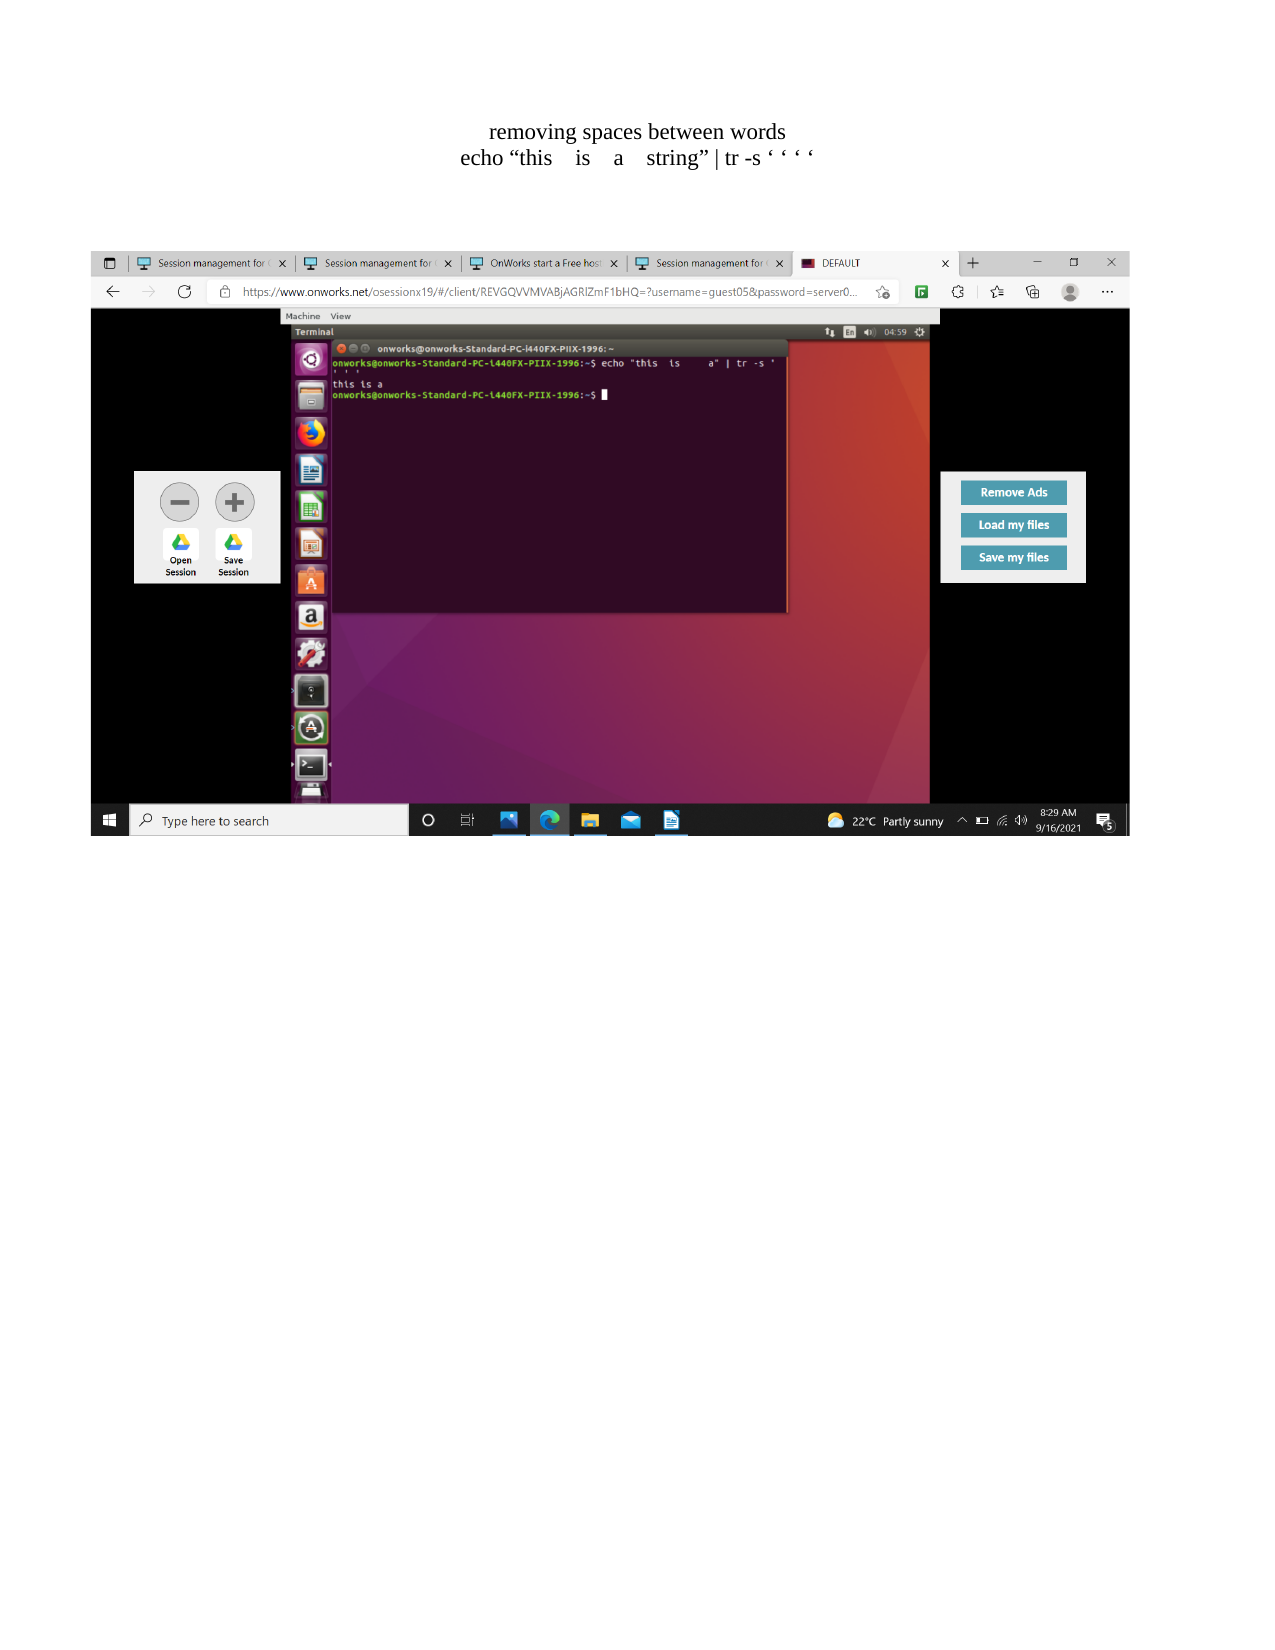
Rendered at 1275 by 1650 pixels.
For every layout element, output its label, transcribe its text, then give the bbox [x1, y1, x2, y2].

text removing spaces between words [118, 118, 1157, 144]
text echo “this is a string” | tr -s ‘ ‘ ‘ ‘ [118, 144, 1157, 171]
